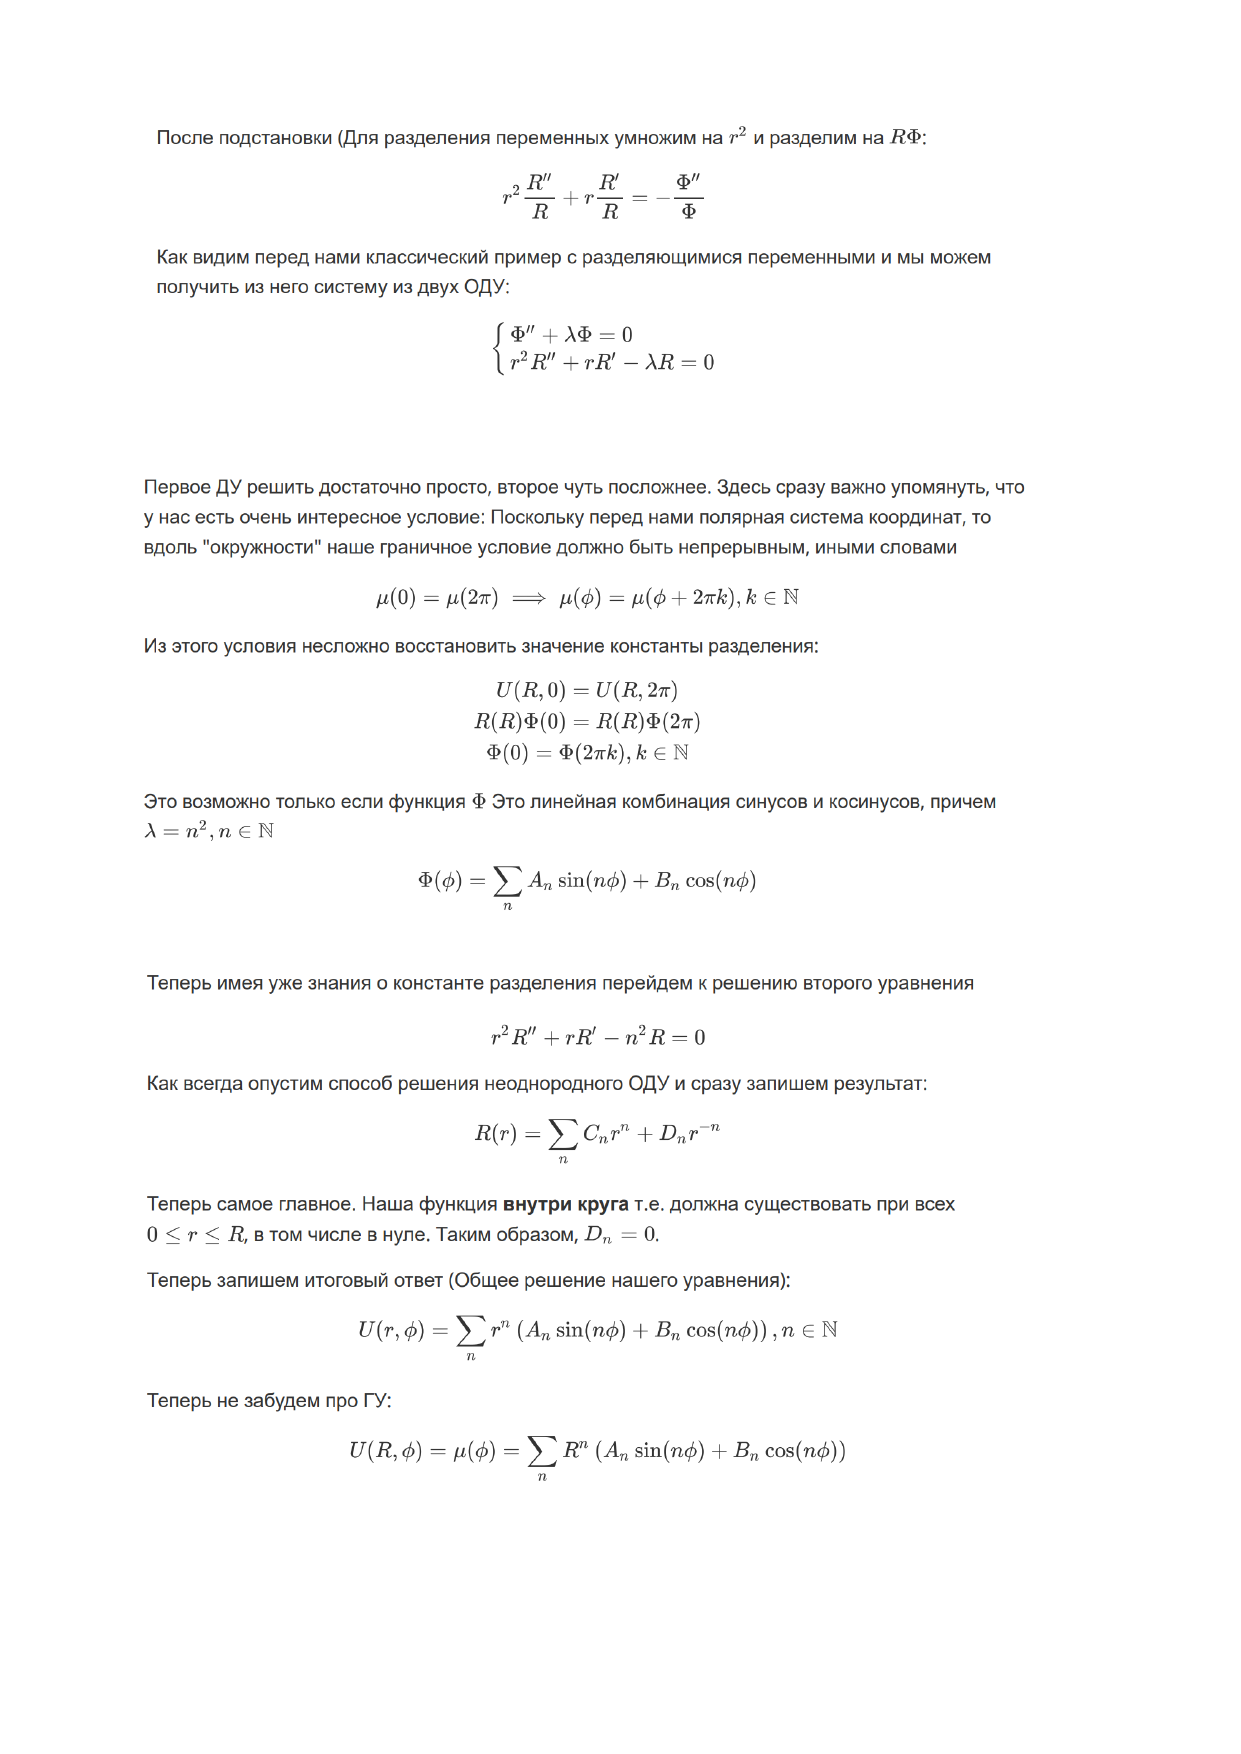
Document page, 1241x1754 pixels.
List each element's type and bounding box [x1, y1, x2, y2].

picture [118, 962, 1123, 1490]
picture [118, 450, 1123, 928]
picture [118, 118, 1123, 416]
